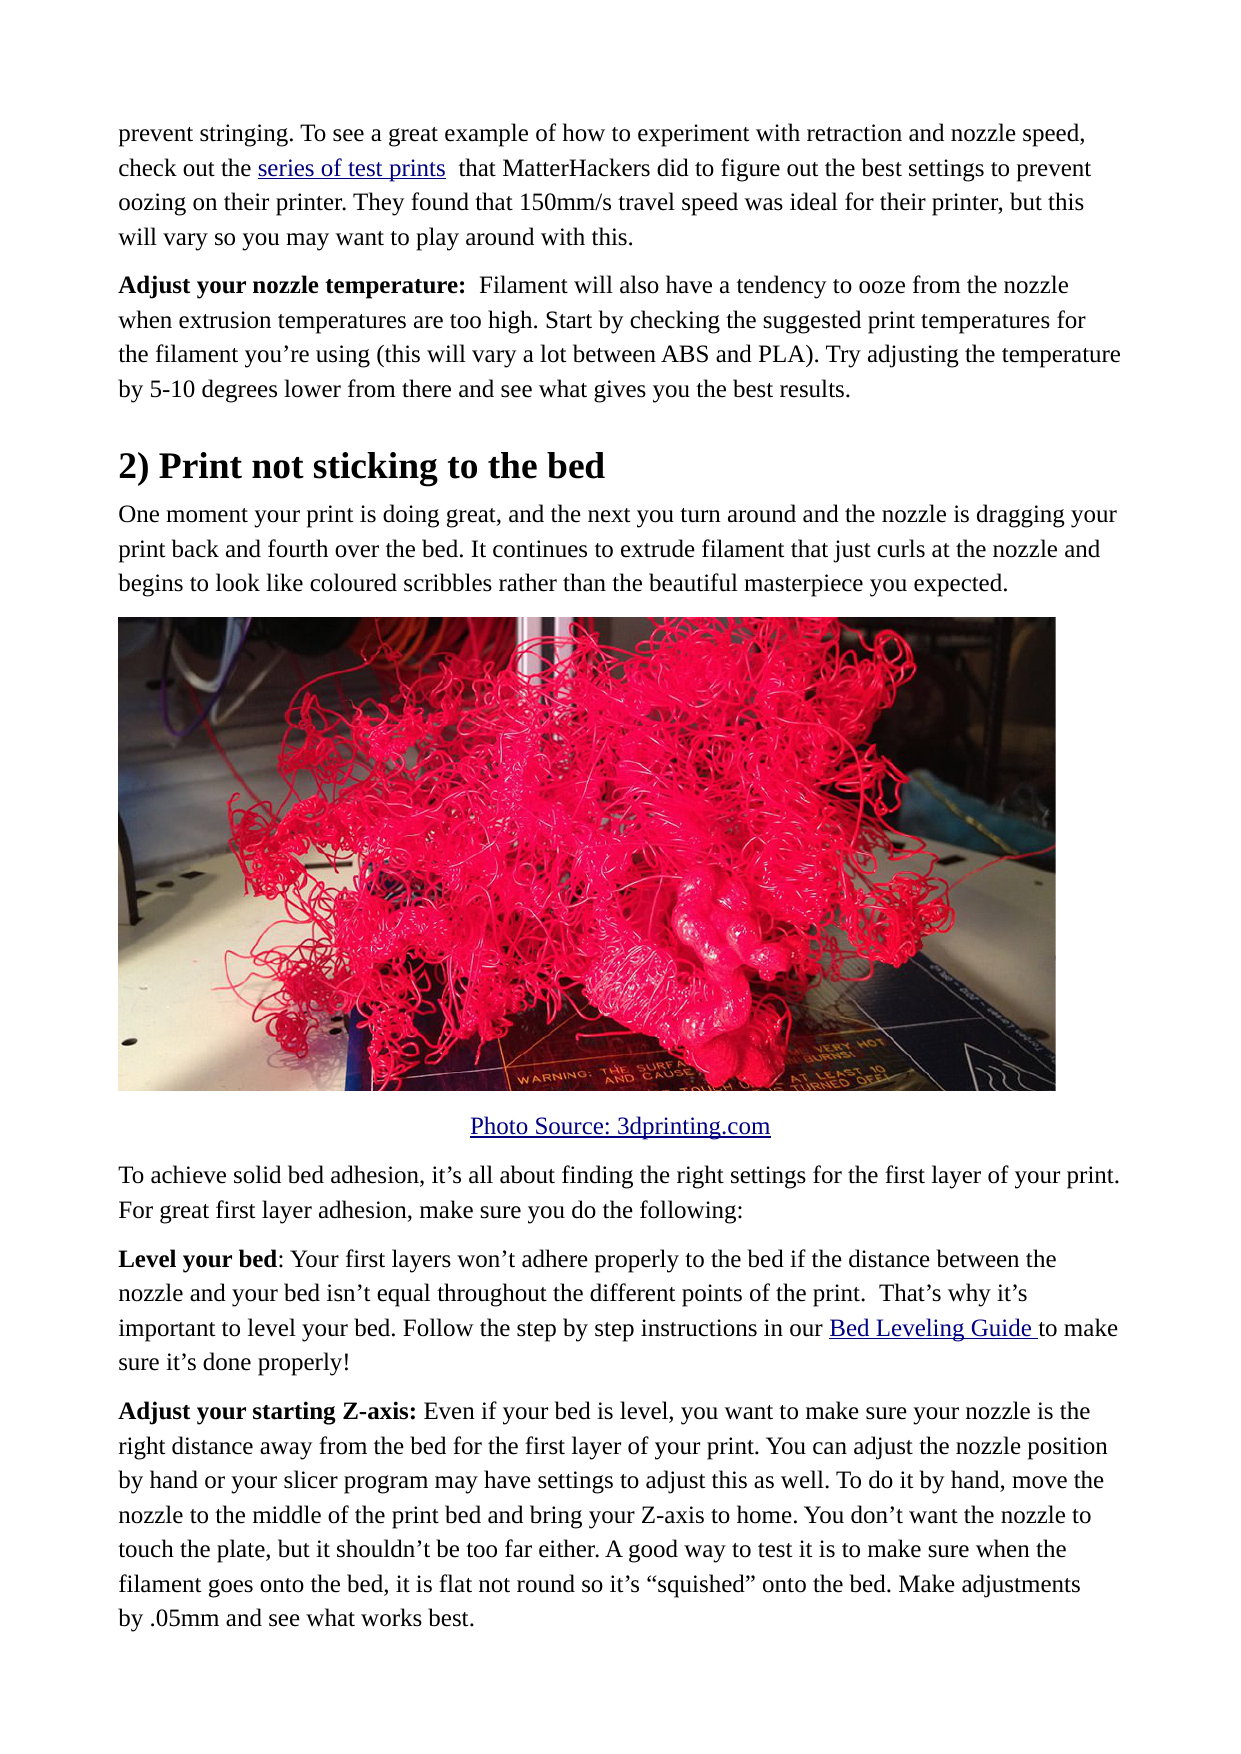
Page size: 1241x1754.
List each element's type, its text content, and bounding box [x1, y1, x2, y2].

text Photo Source: 3dprinting.com [118, 1111, 1122, 1140]
subtitle 2) Print not sticking to the bed [118, 444, 1122, 487]
text Adjust your nozzle temperature: Filament will also have a tendency to ooze from the nozzle when extrusion temperatures are too high. Start by checking the suggested print temperatures for the filament you’re using (this will vary a lot between ABS and PLA). Try adjusting the temperature by 5-10 degrees lower from there and see what gives you the best results. [118, 271, 1122, 403]
text To achieve solid bed adhesion, it’s all about finding the right settings for the first layer of your print. For great first layer adhesion, make sure you do the following: [118, 1160, 1122, 1224]
text One moment your print is doing great, and the next you turn around and the nozzle is dragging your print back and fourth over the bed. It continues to extrude filament that just curls at the nozzle and begins to look like coloured scribbles rather than the beautiful masterpiece you expected. [118, 499, 1122, 597]
text Adjust your starting Z-axis: Even if your bed is level, you want to make sure your nozzle is the right distance away from the bed for the first layer of your print. You can adjust the nozzle position by hand or your slicer program may have settings to adjust this as well. To do it by hand, move the nozzle to the middle of the print bed and bring your Z-axis to home. You don’t want the nozzle to touch the plate, but it shouldn’t be too far either. A good way to test it is to make sure when the filament goes onto the bed, it is flat not round so it’s “squished” onto the bed. Make adjustments by .05mm and see what works best. [118, 1396, 1122, 1632]
text Level your bed: Your first layers won’t adhere properly to the bed if the distance between the nozzle and your bed isn’t equal throughout the different points of the print. That’s why it’s important to level your bed. Follow the step by step instructions in our Bed Leveling Guide to make sure it’s done properly! [118, 1244, 1122, 1376]
text prevent stringing. To see a great example of how to experiment with retraction and nozzle speed, check out the series of test prints that MatterHackers did to figure out the best settings to prevent oozing on their printer. They found that 150mm/s travel speed was ideal for their printer, but this will vary so you may want to play around with this. [118, 118, 1122, 250]
picture [118, 617, 1056, 1091]
